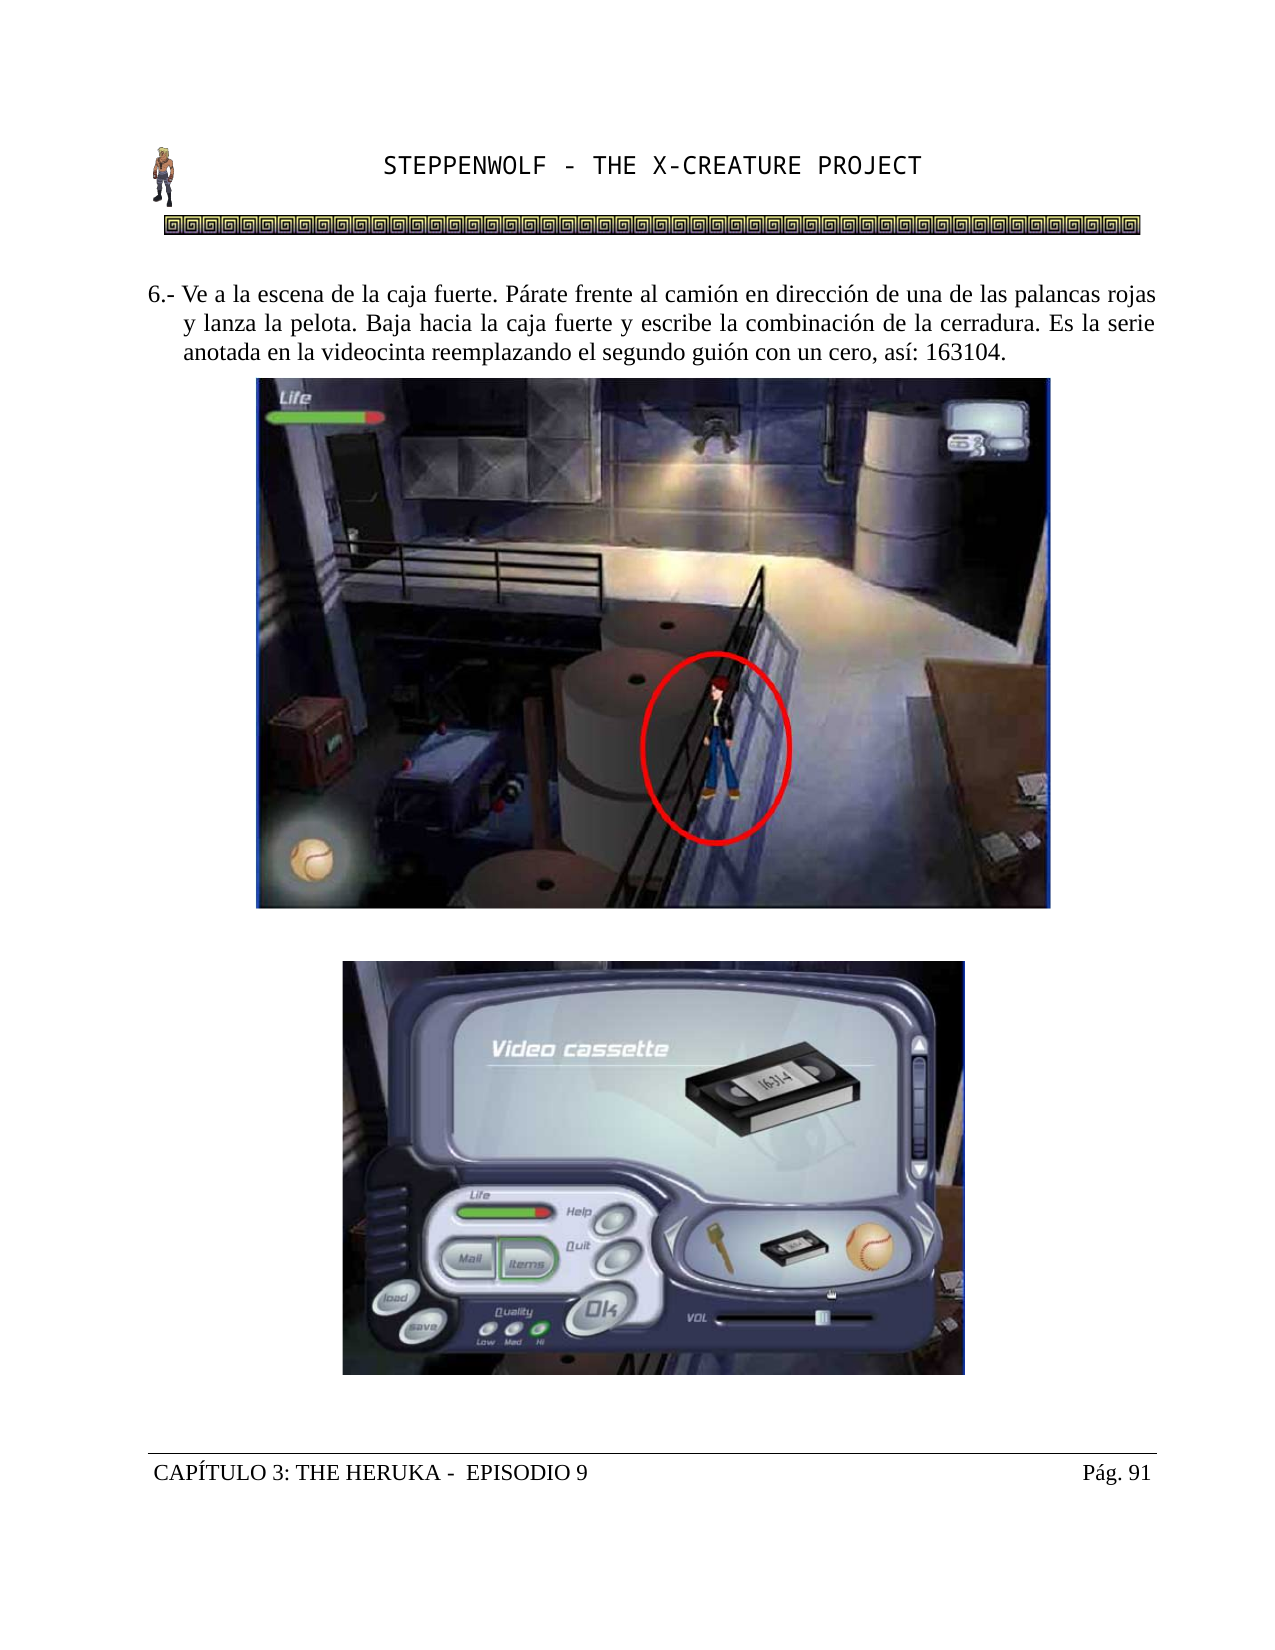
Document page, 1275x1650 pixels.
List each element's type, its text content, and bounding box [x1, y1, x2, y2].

picture [147, 147, 181, 207]
picture [342, 961, 965, 1375]
text 6.- Ve a la escena de la caja fuerte. Párate frente al camión en dirección de una de las palancas rojas y lanza la pelota. Baja hacia la caja fuerte y escribe la combinación de la cerradura. Es la serie anotada en la videocinta reemplazando el segundo guión con un cero, así: 163104. [148, 279, 1157, 366]
picture [255, 377, 1051, 909]
picture [164, 215, 1141, 235]
